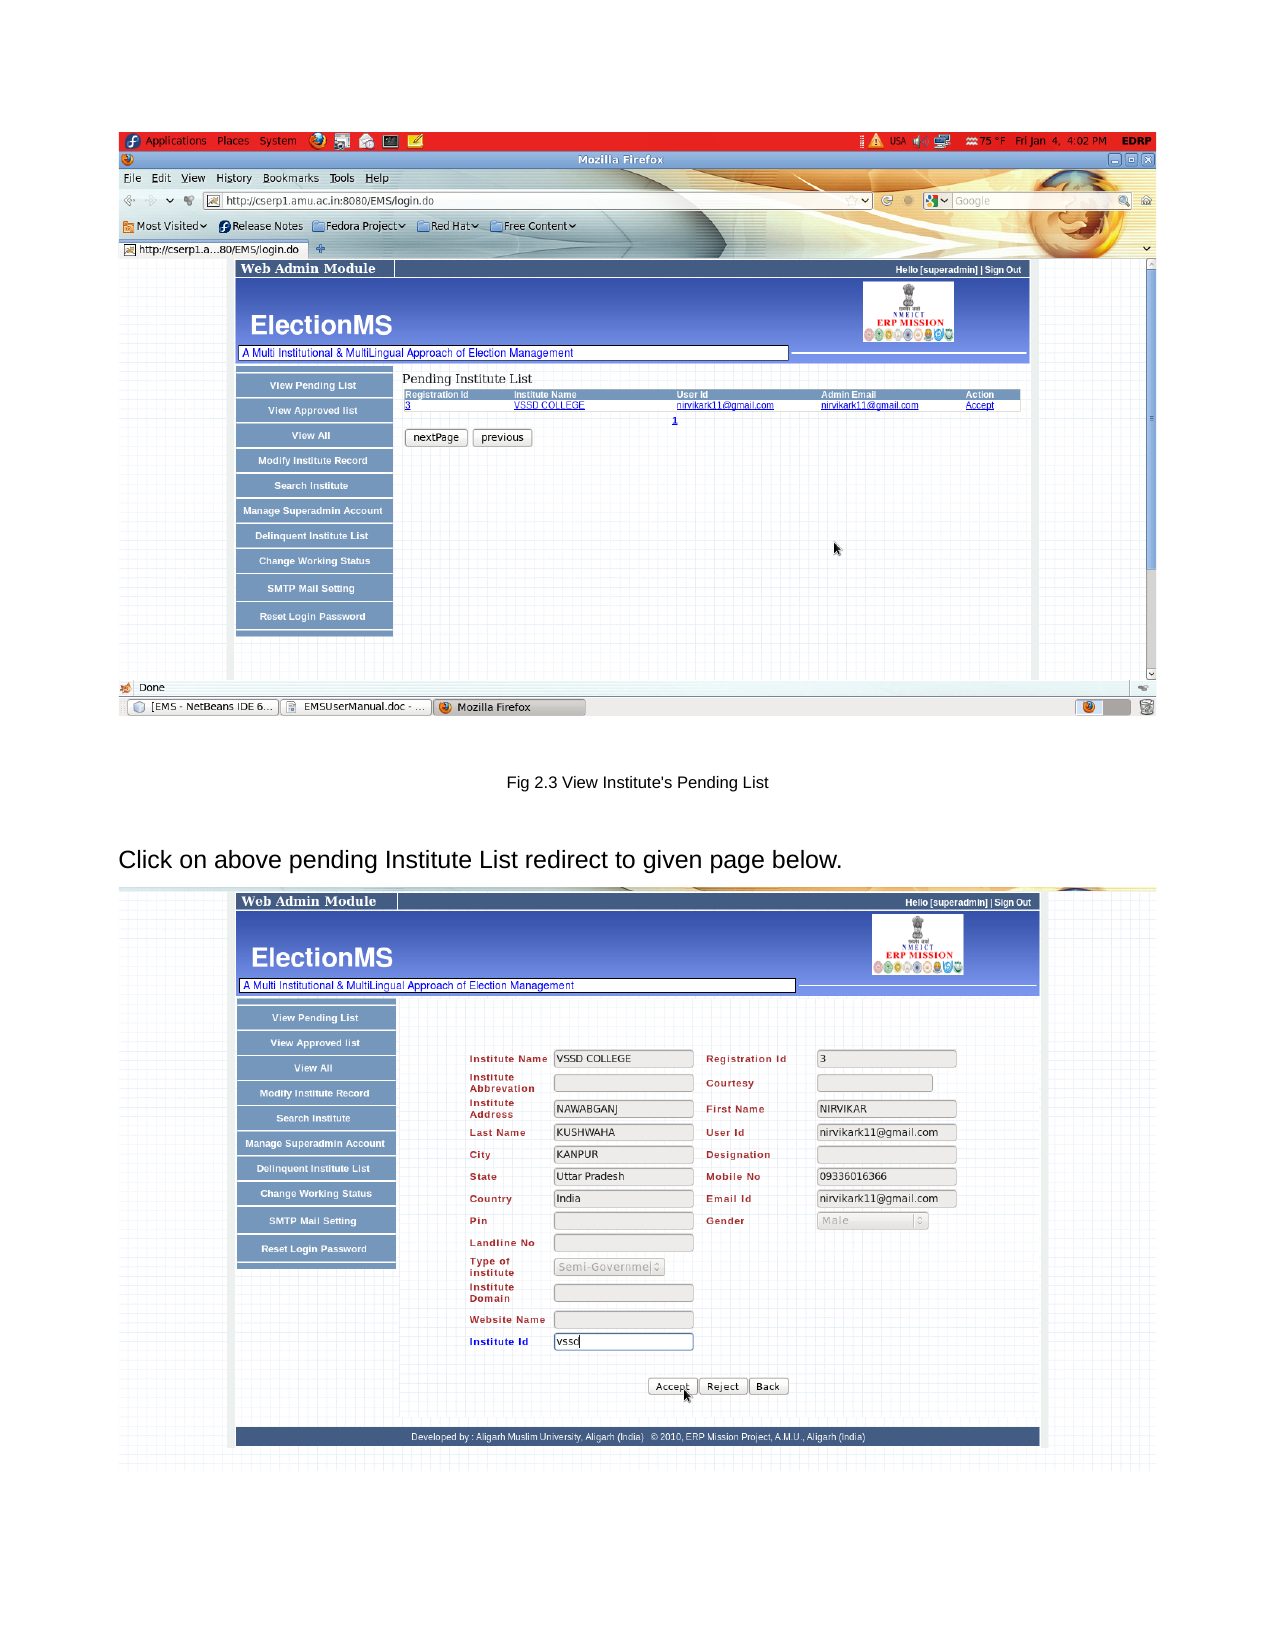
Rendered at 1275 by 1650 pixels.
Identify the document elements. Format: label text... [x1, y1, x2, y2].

text Click on above pending Institute List redirect to given page below. [118, 844, 1157, 873]
picture [118, 132, 1157, 716]
text Fig 2.3 View Institute's Pending List [118, 773, 1157, 792]
picture [118, 887, 1157, 1471]
